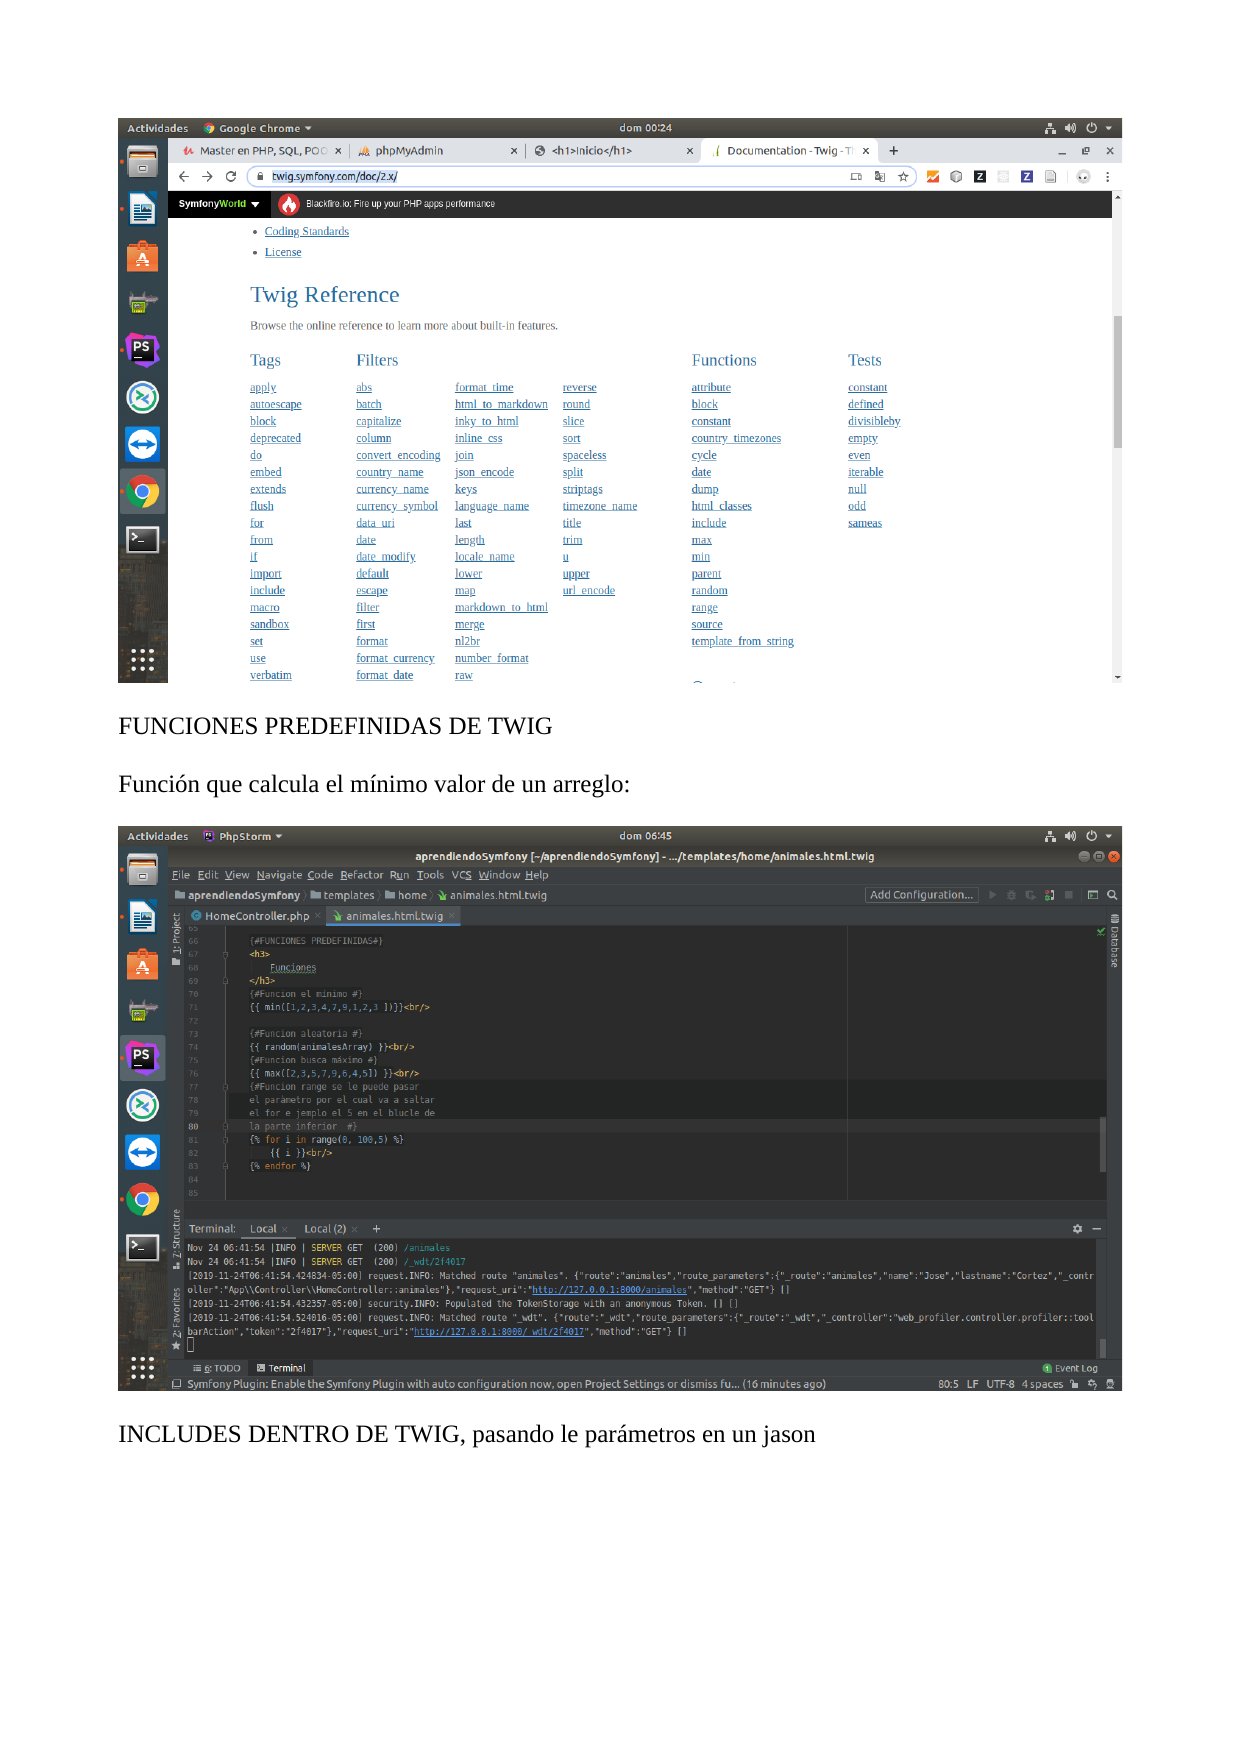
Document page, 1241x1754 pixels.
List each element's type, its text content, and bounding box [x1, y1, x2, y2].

text Función que calcula el mínimo valor de un arreglo: [118, 769, 1122, 797]
text INCLUDES DENTRO DE TWIG, pasando le parámetros en un jason [118, 1419, 1122, 1448]
text FUNCIONES PREDEFINIDAS DE TWIG [118, 711, 1122, 740]
